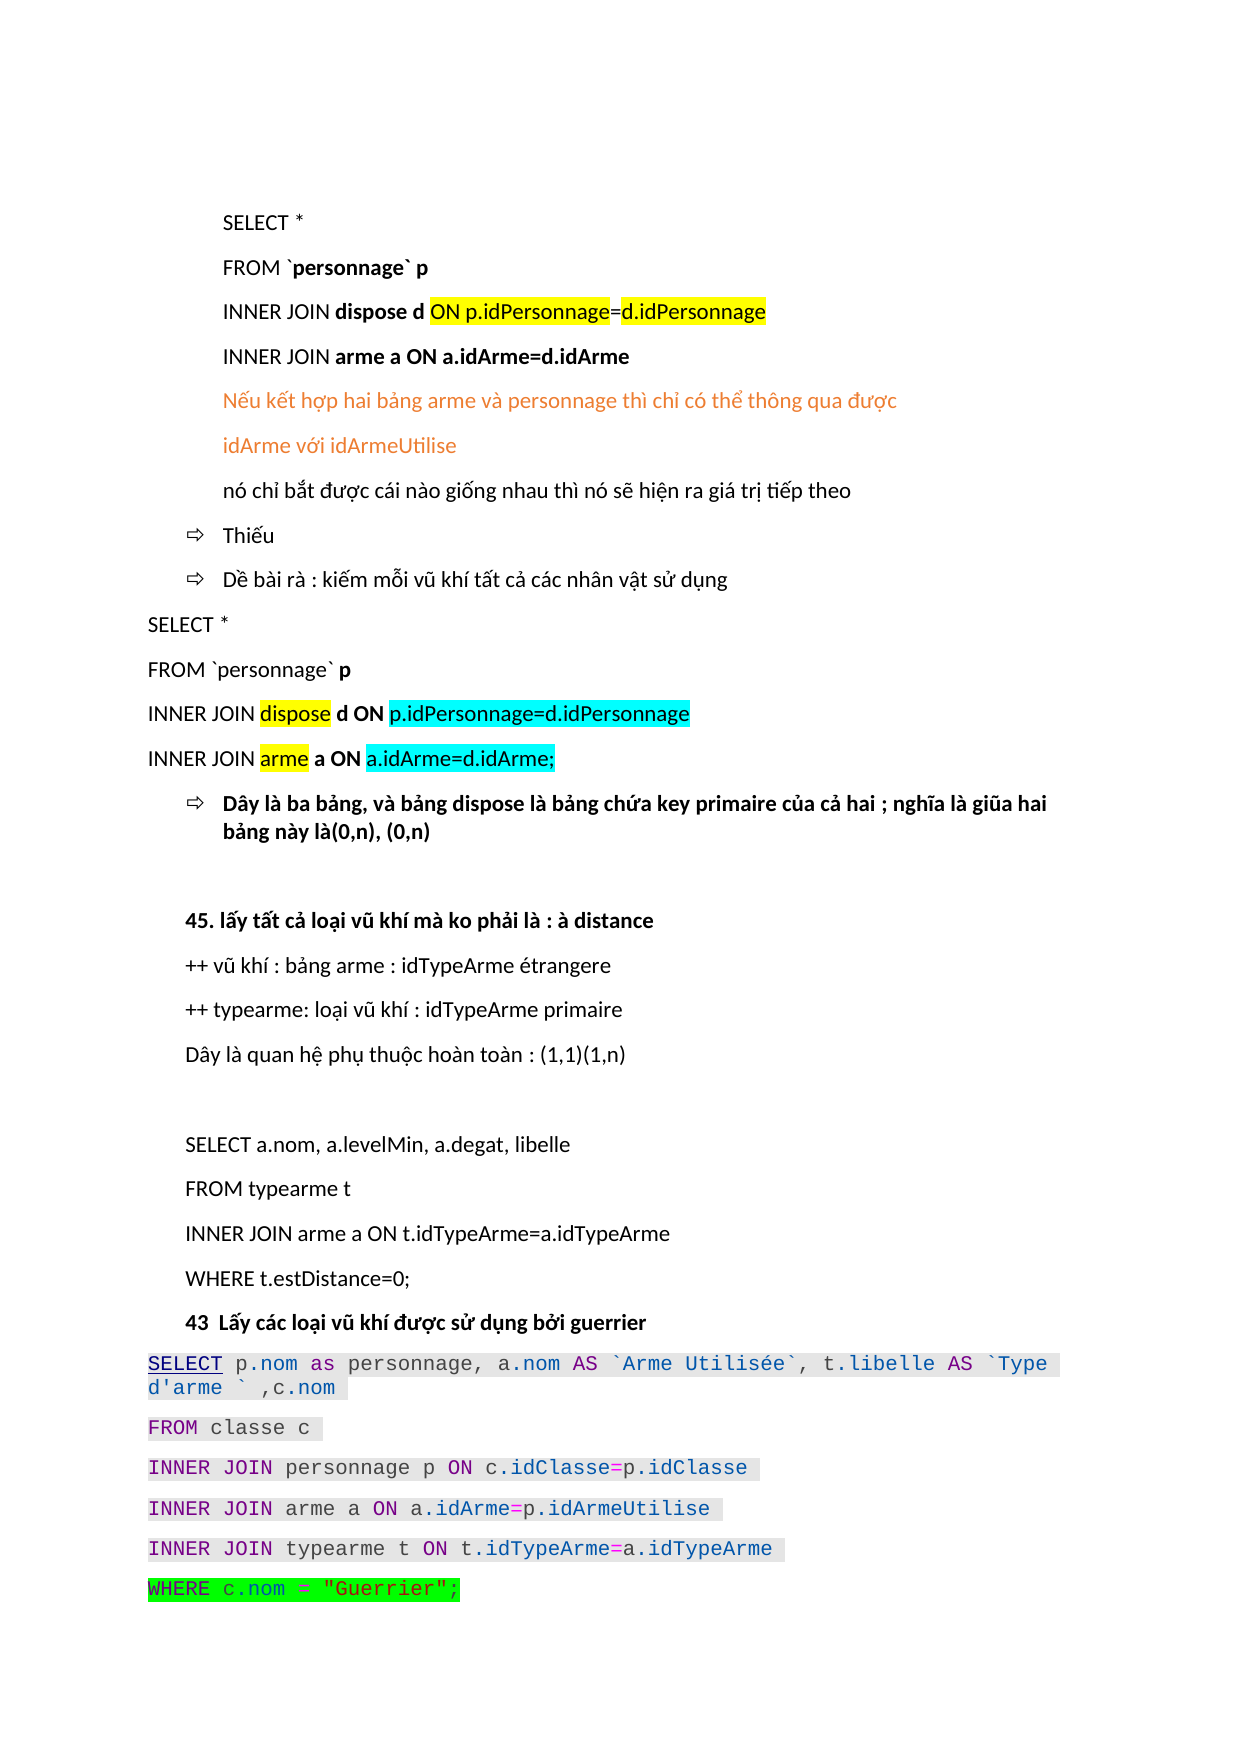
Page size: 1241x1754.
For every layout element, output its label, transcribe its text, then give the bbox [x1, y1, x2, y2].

text INNER JOIN dispose d ON p.idPersonnage=d.idPersonnage [148, 699, 1093, 727]
text FROM typearme t [185, 1174, 1093, 1202]
list INNER JOIN arme a ON a.idArme=d.idArme [223, 342, 1093, 370]
text SELECT p.nom as personnage, a.nom AS `Arme Utilisée`, t.libelle AS `Type d'arme ` ,c.nom [148, 1353, 1093, 1400]
list idArme với idArmeUtilise [223, 431, 1093, 459]
text INNER JOIN arme a ON a.idArme=p.idArmeUtilise [148, 1498, 1093, 1521]
text ++ typearme: loại vũ khí : idTypeArme primaire [185, 996, 1093, 1024]
list Dây là ba bảng, và bảng dispose là bảng chứa key primaire của cả hai ; nghĩa là giũa hai bảng này là(0,n), (0,n) [185, 789, 1093, 845]
text 45. lấy tất cả loại vũ khí mà ko phải là : à distance [185, 906, 1093, 934]
list Nếu kết hợp hai bảng arme và personnage thì chỉ có thể thông qua được [223, 387, 1093, 415]
text FROM `personnage` p [148, 655, 1093, 683]
text WHERE t.estDistance=0; [185, 1264, 1093, 1292]
text INNER JOIN typearme t ON t.idTypeArme=a.idTypeArme [148, 1538, 1093, 1562]
list Dề bài rà : kiếm mỗi vũ khí tất cả các nhân vật sử dụng [185, 565, 1093, 593]
text FROM classe c [148, 1417, 1093, 1441]
text SELECT a.nom, a.levelMin, a.degat, libelle [185, 1130, 1093, 1158]
text Dây là quan hệ phụ thuộc hoàn toàn : (1,1)(1,n) [185, 1040, 1093, 1068]
list FROM `personnage` p [223, 253, 1093, 281]
text INNER JOIN arme a ON t.idTypeArme=a.idTypeArme [185, 1219, 1093, 1247]
text INNER JOIN personnage p ON c.idClasse=p.idClasse [148, 1457, 1093, 1481]
text SELECT * [148, 610, 1093, 638]
text 43 Lấy các loại vũ khí được sử dụng bởi guerrier [185, 1308, 1093, 1336]
text INNER JOIN arme a ON a.idArme=d.idArme; [148, 744, 1093, 772]
list Thiếu [185, 521, 1093, 549]
text WHERE c.nom = "Guerrier"; [148, 1578, 1093, 1602]
list SELECT * [223, 208, 1093, 236]
text ++ vũ khí : bảng arme : idTypeArme étrangere [185, 951, 1093, 979]
list nó chỉ bắt được cái nào giống nhau thì nó sẽ hiện ra giá trị tiếp theo [223, 476, 1093, 504]
list INNER JOIN dispose d ON p.idPersonnage=d.idPersonnage [223, 297, 1093, 325]
